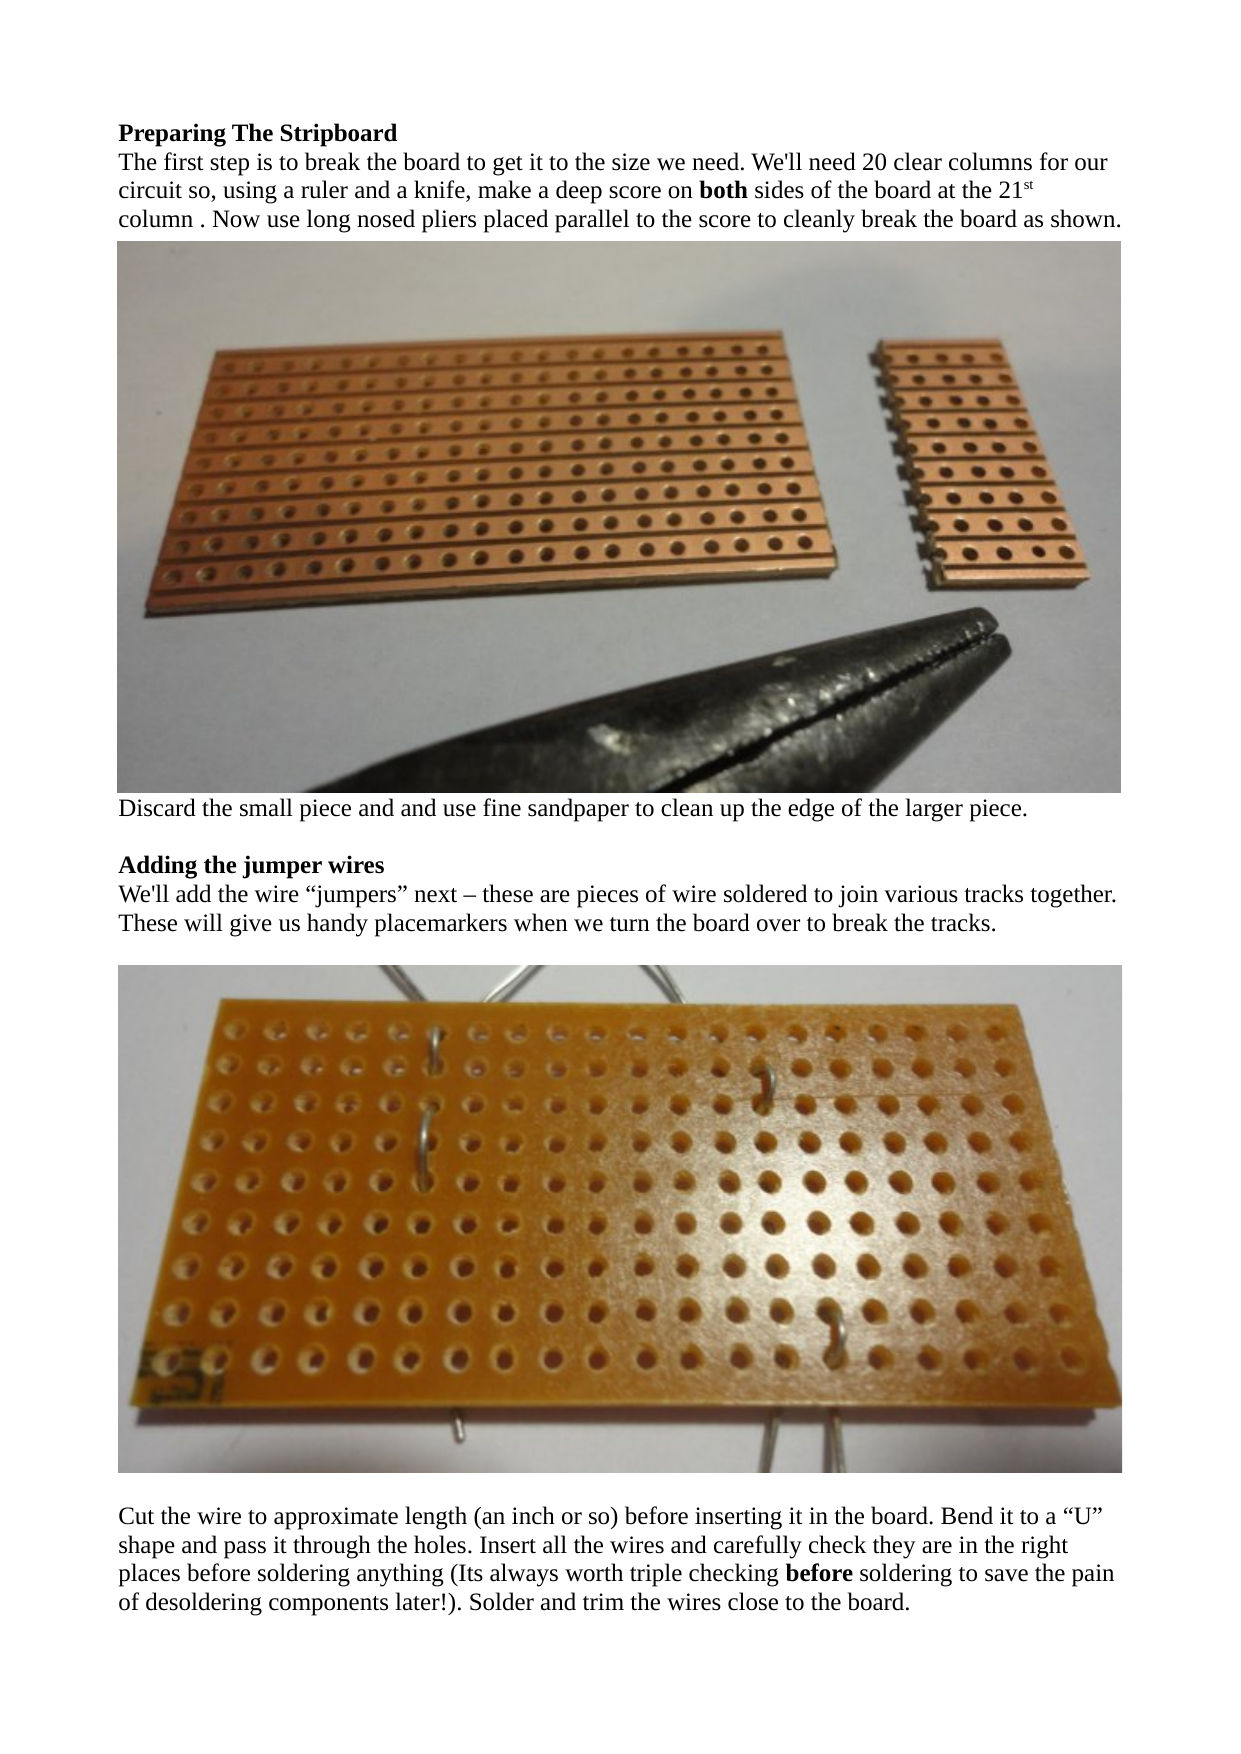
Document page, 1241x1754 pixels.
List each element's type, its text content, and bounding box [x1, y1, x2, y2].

text Adding the jumper wires [118, 851, 1122, 879]
picture [117, 241, 1121, 793]
text Discard the small piece and and use fine sandpaper to clean up the edge of the larger piece. [118, 291, 1122, 822]
text Preparing The Stripboard [118, 118, 1122, 147]
text The first step is to break the board to get it to the size we need. We'll need 20 clear columns for our circuit so, using a ruler and a knife, make a deep score on both sides of the board at the 21st column . Now use long nosed pliers placed parallel to the score to cleanly break the board as shown. [118, 147, 1122, 233]
text Cut the wire to approximate length (an inch or so) before inserting it in the board. Bend it to a “U” shape and pass it through the holes. Insert all the wires and carefully check they are in the right places before soldering anything (Its always worth triple checking before soldering to save the pain of desoldering components later!). Solder and trim the wires close to the board. [118, 1501, 1122, 1616]
picture [118, 965, 1123, 1473]
text We'll add the wire “jumpers” next – these are pieces of wire soldered to join various tracks together. These will give us handy placemarkers when we turn the board over to break the tracks. [118, 879, 1122, 937]
